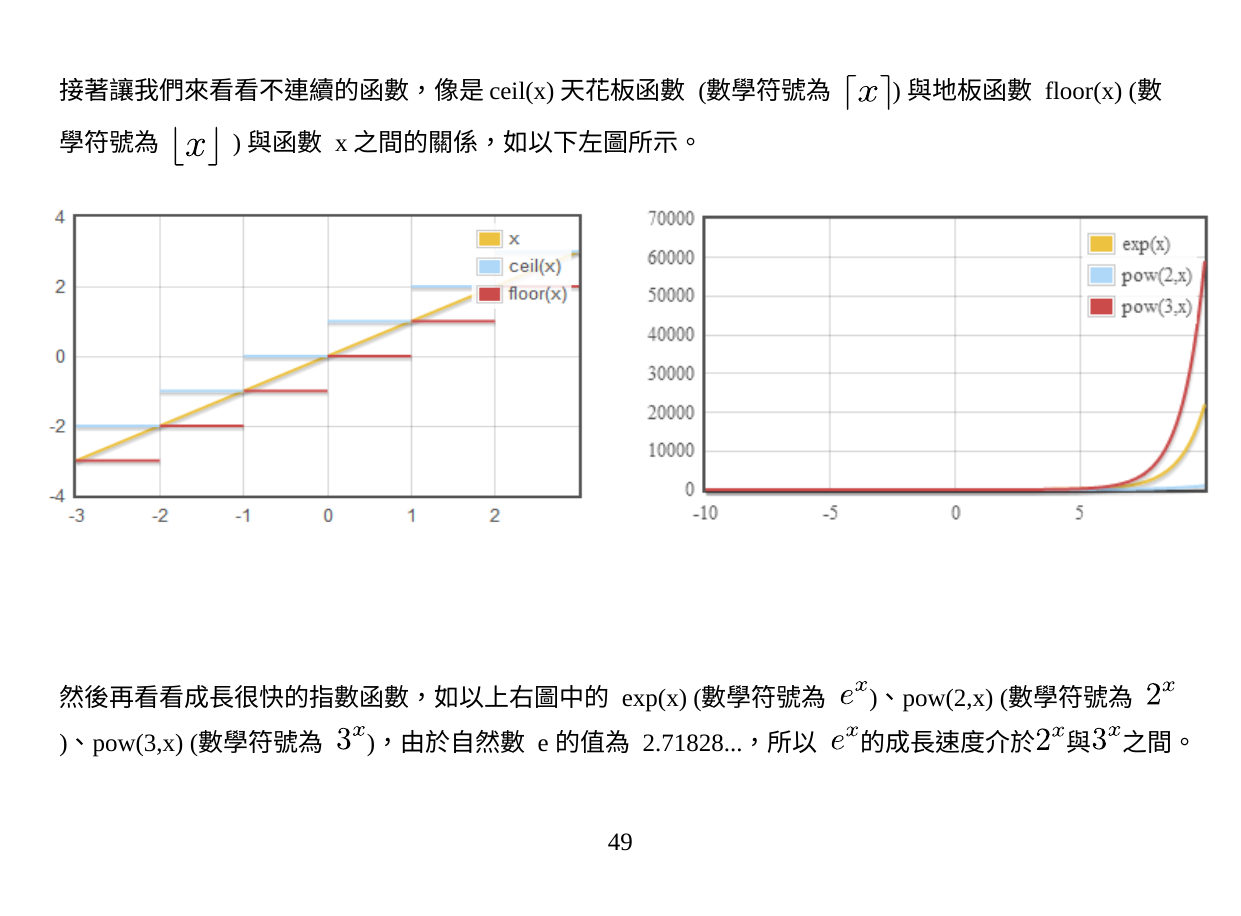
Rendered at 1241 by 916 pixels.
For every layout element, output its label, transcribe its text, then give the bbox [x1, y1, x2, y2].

text 接著讓我們來看看不連續的函數，像是ceil(x) 天花板函數 (數學符號為 ) 與地板函數 floor(x) (數學符號為 ) 與函數 x 之間的關係，如以下左圖所示。 [59, 71, 1181, 169]
picture [640, 205, 1216, 526]
picture [46, 205, 597, 526]
text 然後再看看成長很快的指數函數，如以上右圖中的 exp(x) (數學符號為 )、pow(2,x) (數學符號為 )、pow(3,x) (數學符號為 )，由於自然數 e 的值為 2.71828...，所以 的成長速度介於與之間。 [59, 677, 1181, 759]
